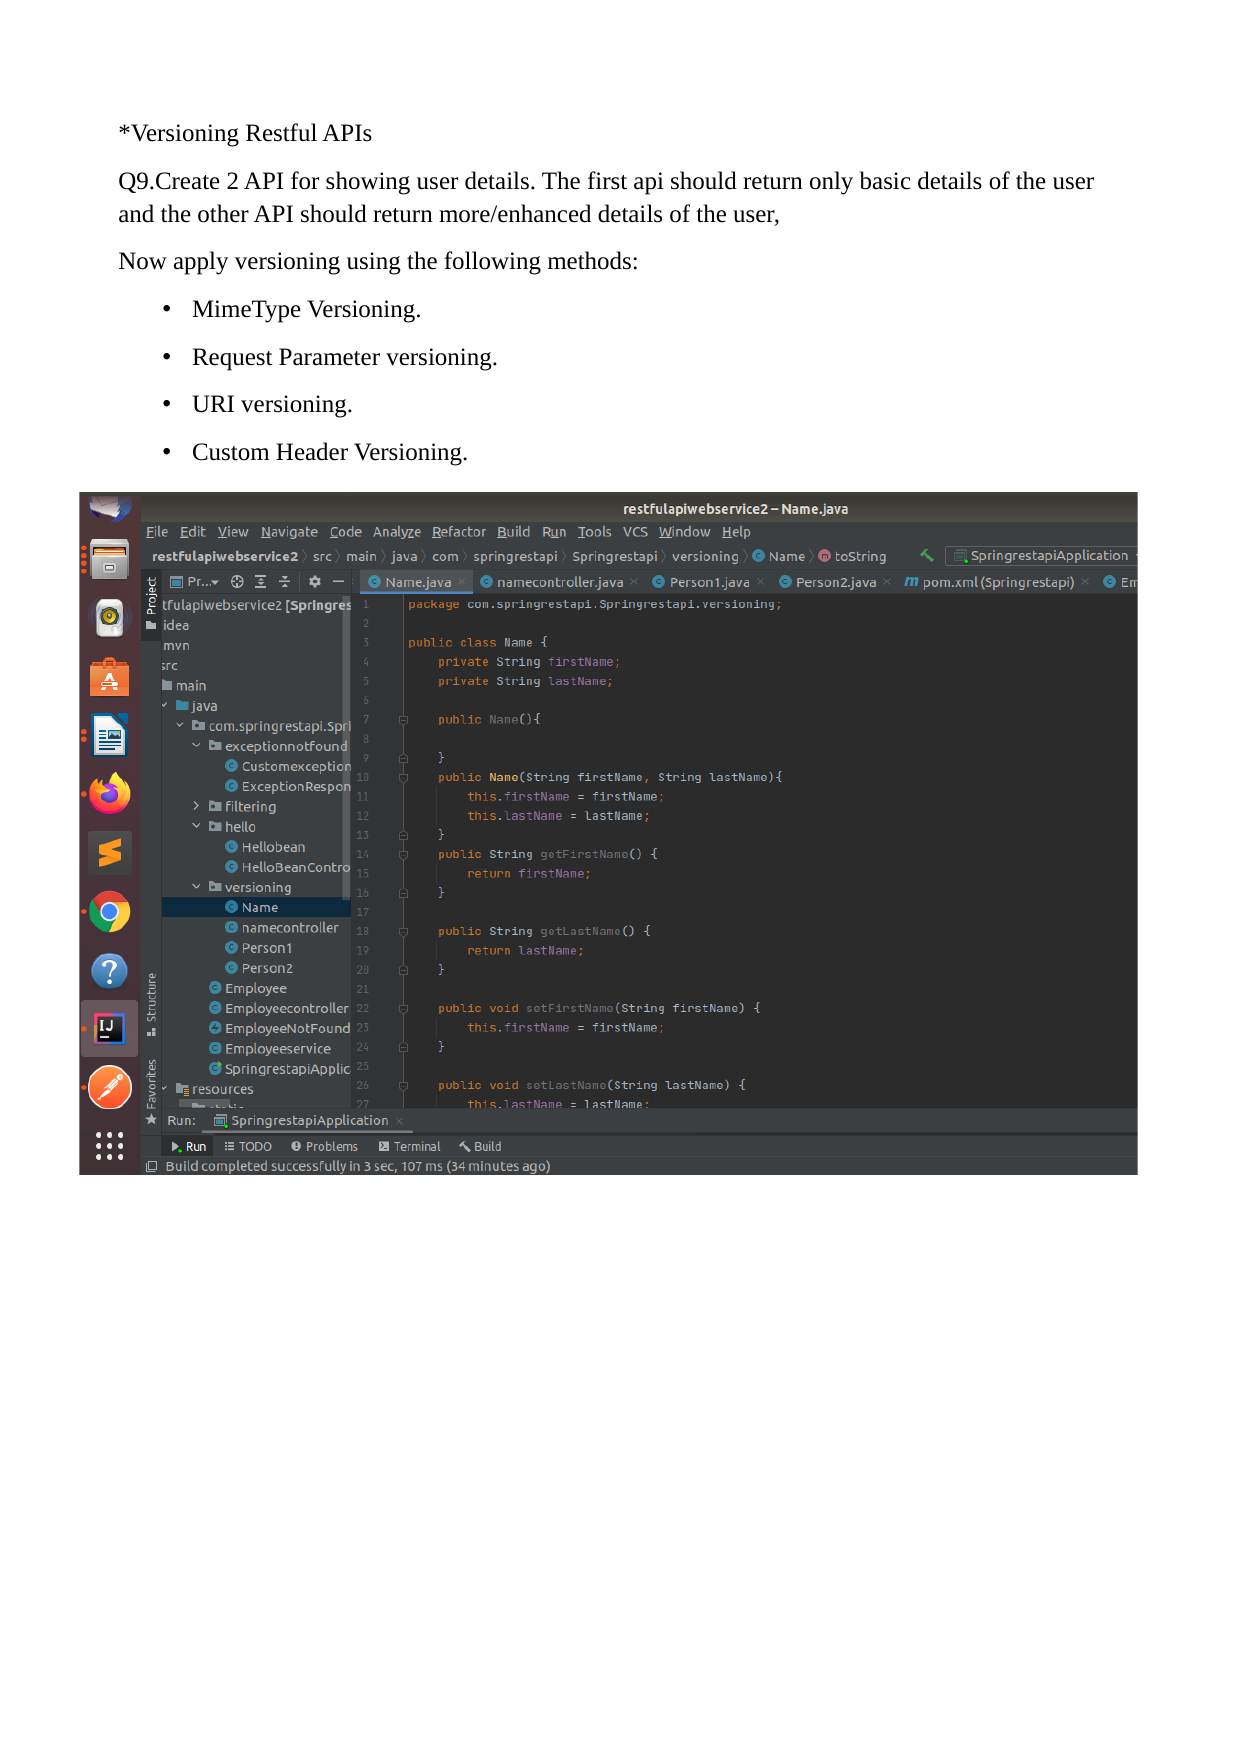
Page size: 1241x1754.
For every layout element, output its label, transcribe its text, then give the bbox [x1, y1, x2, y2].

list Custom Header Versioning. [162, 437, 1122, 466]
picture [79, 492, 1138, 1175]
list URI versioning. [162, 389, 1122, 418]
list Request Parameter versioning. [162, 342, 1122, 370]
text Q9.Create 2 API for showing user details. The first api should return only basic details of the user and the other API should return more/enhanced details of the user, [118, 166, 1122, 227]
text *Versioning Restful APIs [118, 118, 1122, 147]
list MimeType Versioning. [162, 294, 1122, 323]
text Now apply versioning using the following methods: [118, 246, 1122, 275]
